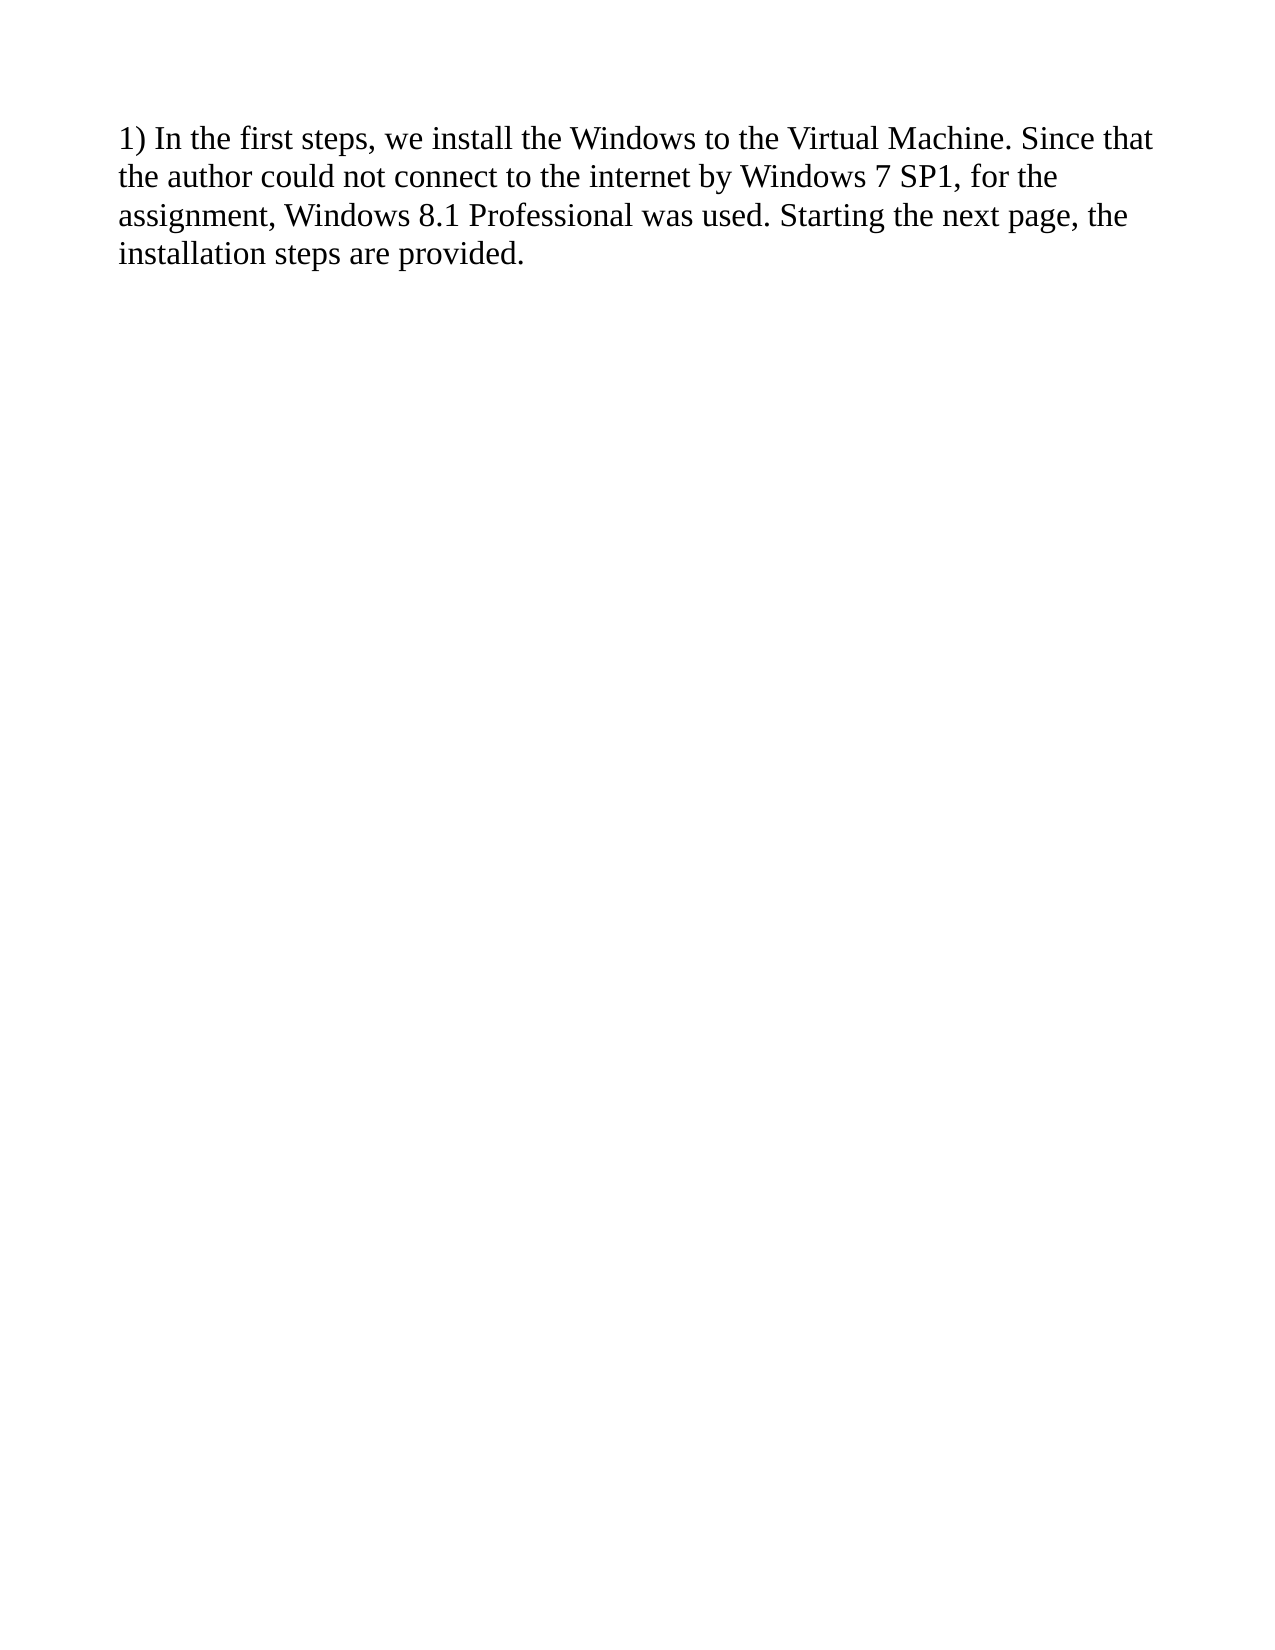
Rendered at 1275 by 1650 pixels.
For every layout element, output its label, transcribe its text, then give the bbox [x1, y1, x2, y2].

text 1) In the first steps, we install the Windows to the Virtual Machine. Since that the author could not connect to the internet by Windows 7 SP1, for the assignment, Windows 8.1 Professional was used. Starting the next page, the installation steps are provided. [118, 118, 1157, 271]
